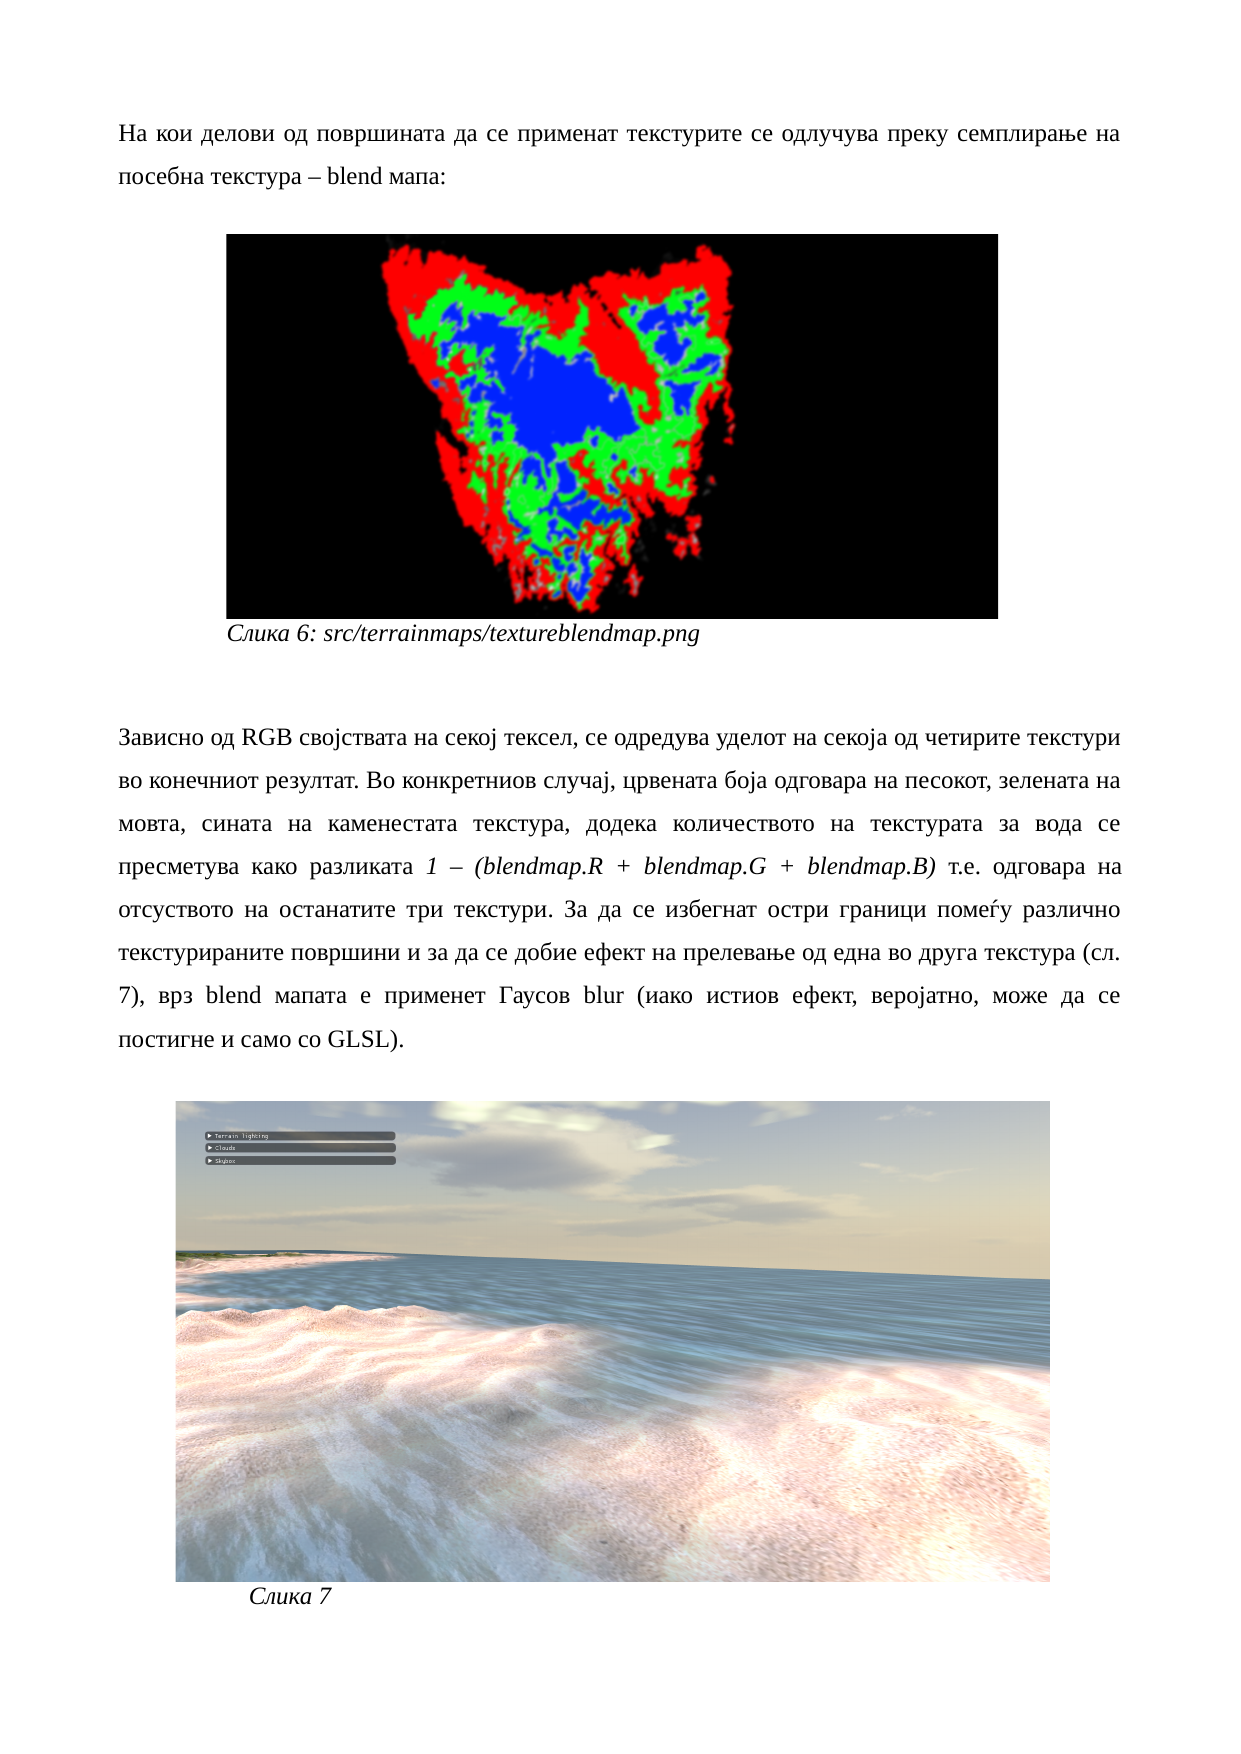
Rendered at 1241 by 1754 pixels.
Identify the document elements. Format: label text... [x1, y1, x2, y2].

picture [226, 234, 999, 619]
text На кои делови од површината да се применат текстурите се одлучува преку семплирање на посебна текстура – blend мапа: [118, 118, 1122, 190]
picture [175, 1101, 1050, 1582]
text Слика 7 [248, 1582, 977, 1610]
text Зависно од RGB својствата на секој тексел, се одредува уделот на секоја од четирите текстури во конечниот резултат. Во конкретниов случај, црвената боја одговара на песокот, зелената на мовта, сината на каменестата текстура, додека количеството на текстурата за вода се пресметува како разликата 1 – (blendmap.R + blendmap.G + blendmap.B) т.е. одговара на отсуството на останатите три текстури. За да се избегнат остри граници помеѓу различно текстурираните површини и за да се добие ефект на прелевање од една во друга текстура (сл. 7), врз blend мапата е применет Гаусов blur (иако истиов ефект, веројатно, може да се постигне и само со GLSL). [118, 722, 1122, 1052]
text Слика 6: src/terrainmaps/textureblendmap.png [226, 619, 998, 647]
